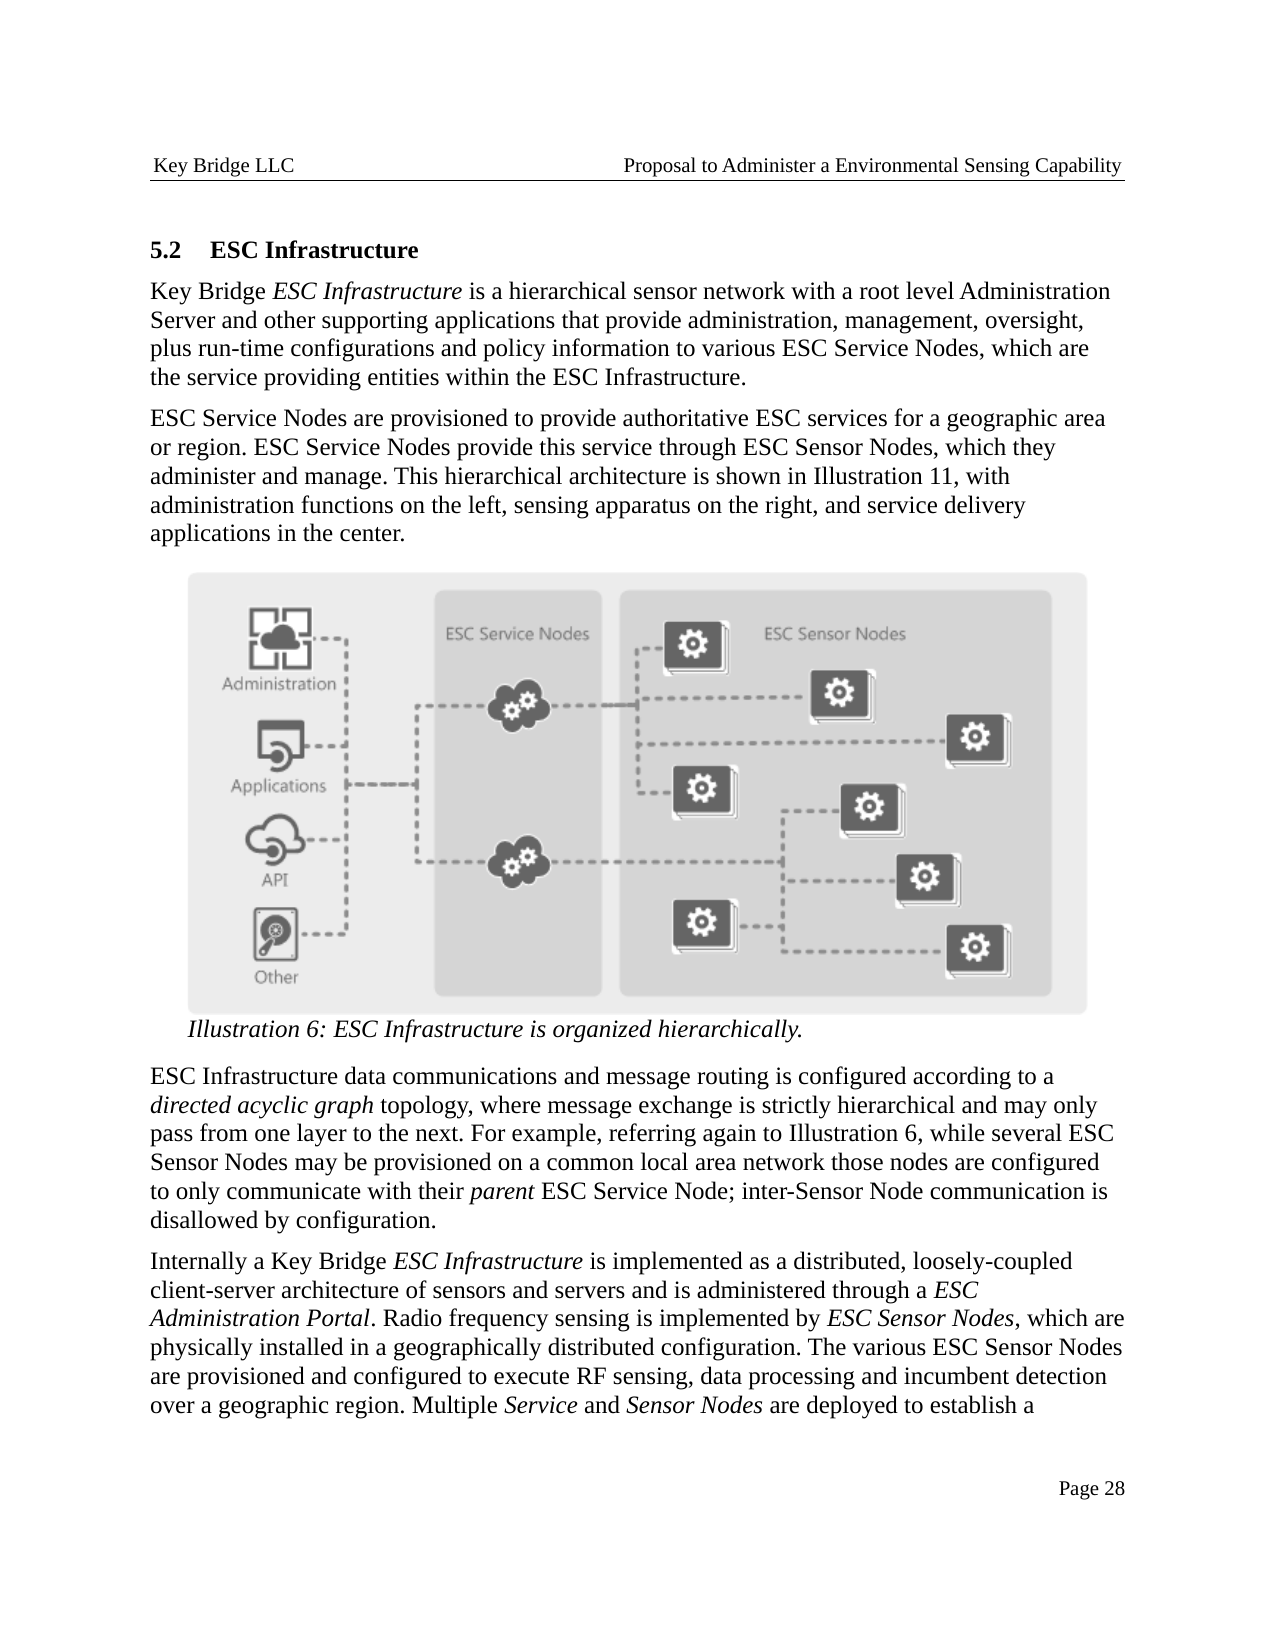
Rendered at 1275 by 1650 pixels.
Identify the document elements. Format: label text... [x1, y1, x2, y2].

text ESC Service Nodes are provisioned to provide authoritative ESC services for a geographic area or region. ESC Service Nodes provide this service through ESC Sensor Nodes, which they administer and manage. This hierarchical architecture is shown in Illustration 11, with administration functions on the left, sensing apparatus on the right, and service delivery applications in the center. [150, 403, 1125, 547]
text ESC Infrastructure data communications and message routing is configured according to a directed acyclic graph topology, where message exchange is strictly hierarchical and may only pass from one layer to the next. For example, referring again to Illustration 6, while several ESC Sensor Nodes may be provisioned on a common local area network those nodes are configured to only communicate with their parent ESC Service Node; inter-Sensor Node communication is disallowed by configuration. [150, 560, 1125, 1233]
picture [187, 572, 1088, 1015]
text Key Bridge ESC Infrastructure is a hierarchical sensor network with a root level Administration Server and other supporting applications that provide administration, management, oversight, plus run-time configurations and policy information to various ESC Service Nodes, which are the service providing entities within the ESC Infrastructure. [150, 276, 1125, 391]
subtitle ESC Infrastructure [150, 235, 1125, 263]
text Internally a Key Bridge ESC Infrastructure is implemented as a distributed, loosely-coupled client-server architecture of sensors and servers and is administered through a ESC Administration Portal. Radio frequency sensing is implemented by ESC Sensor Nodes, which are physically installed in a geographically distributed configuration. The various ESC Sensor Nodes are provisioned and configured to execute RF sensing, data processing and incumbent detection over a geographic region. Multiple Service and Sensor Nodes are deployed to establish a [150, 1246, 1125, 1418]
text Illustration 6: ESC Infrastructure is organized hierarchically. [187, 1015, 1087, 1043]
